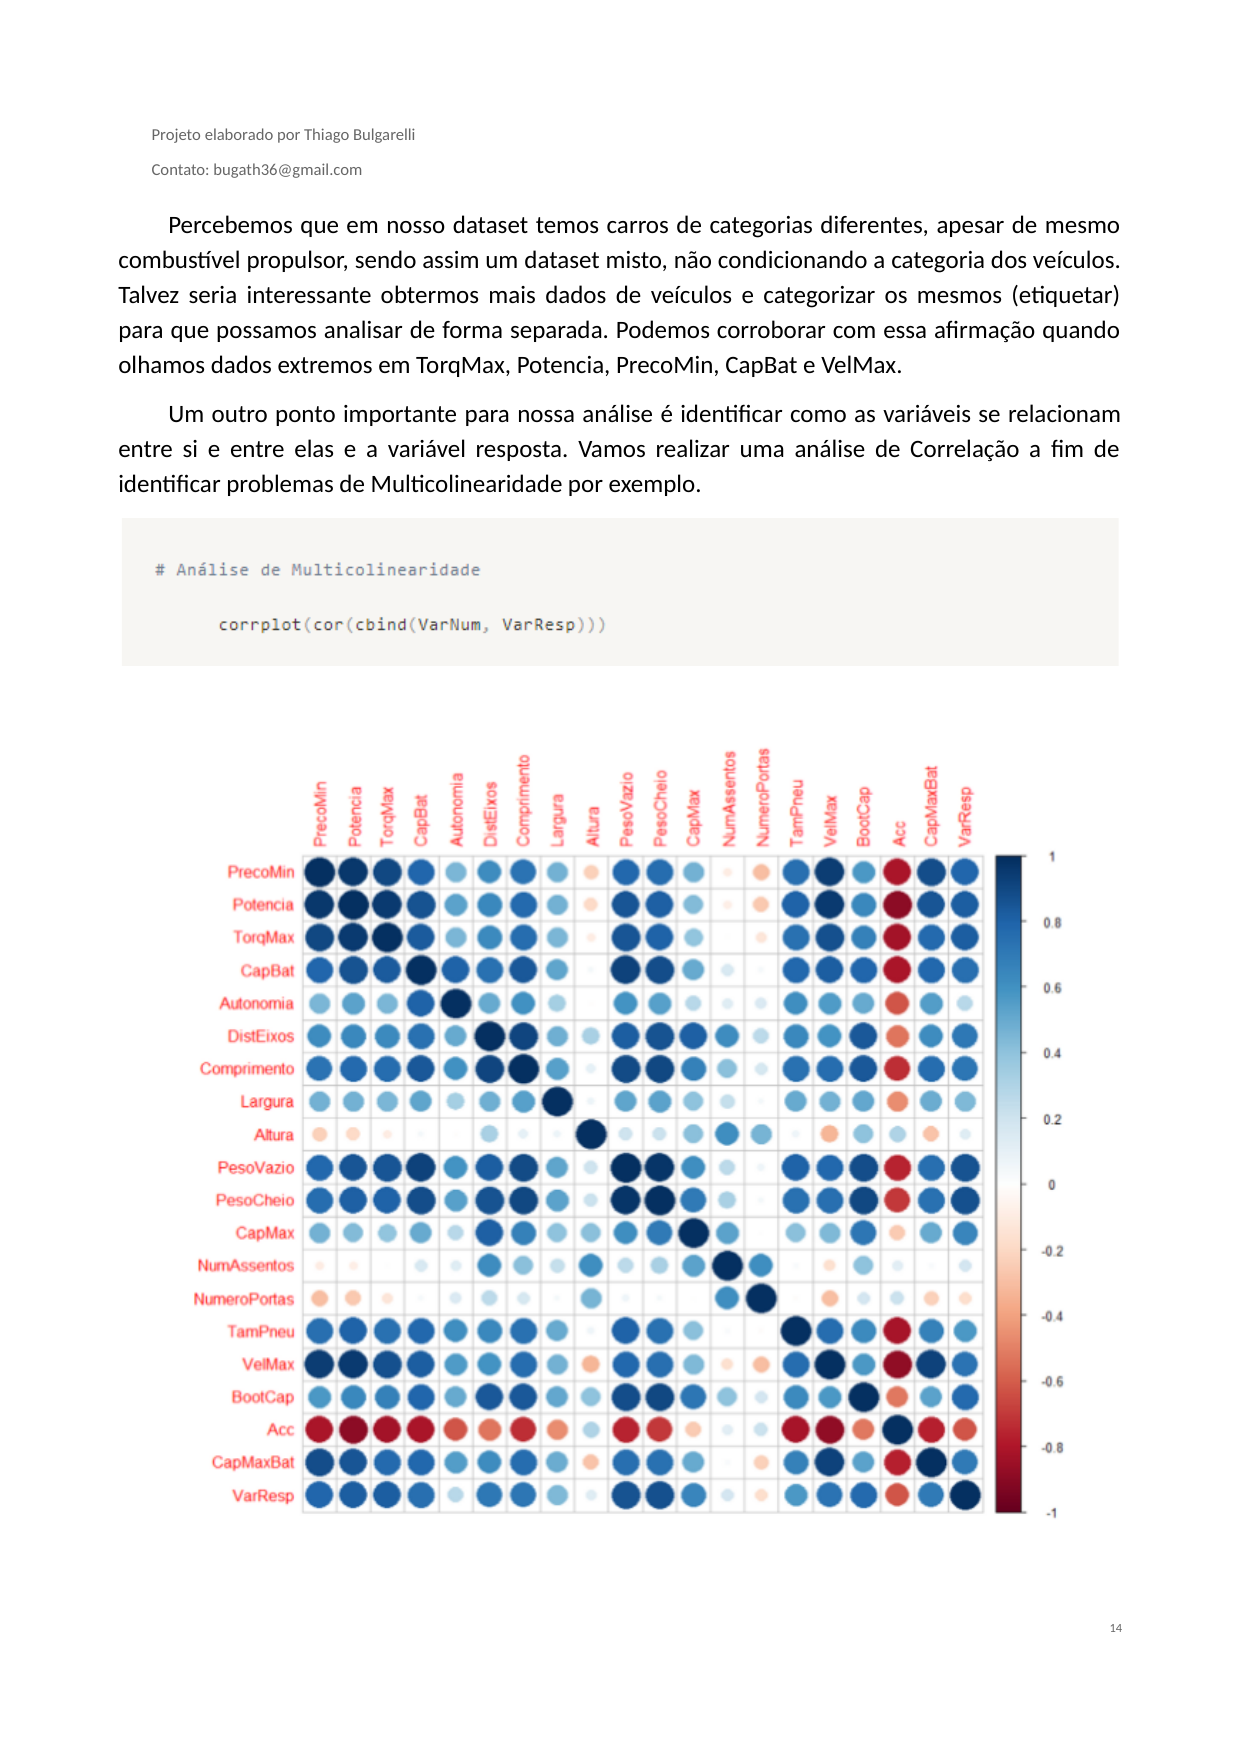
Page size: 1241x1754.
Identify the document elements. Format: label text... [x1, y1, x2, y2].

text Um outro ponto importante para nossa análise é identificar como as variáveis se relacionam entre si e entre elas e a variável resposta. Vamos realizar uma análise de Correlação a fim de identificar problemas de Multicolinearidade por exemplo. [118, 399, 1122, 499]
picture [121, 518, 1119, 666]
picture [132, 741, 1137, 1531]
text Percebemos que em nosso dataset temos carros de categorias diferentes, apesar de mesmo combustível propulsor, sendo assim um dataset misto, não condicionando a categoria dos veículos. Talvez seria interessante obtermos mais dados de veículos e categorizar os mesmos (etiquetar) para que possamos analisar de forma separada. Podemos corroborar com essa afirmação quando olhamos dados extremos em TorqMax, Potencia, PrecoMin, CapBat e VelMax. [118, 209, 1122, 379]
